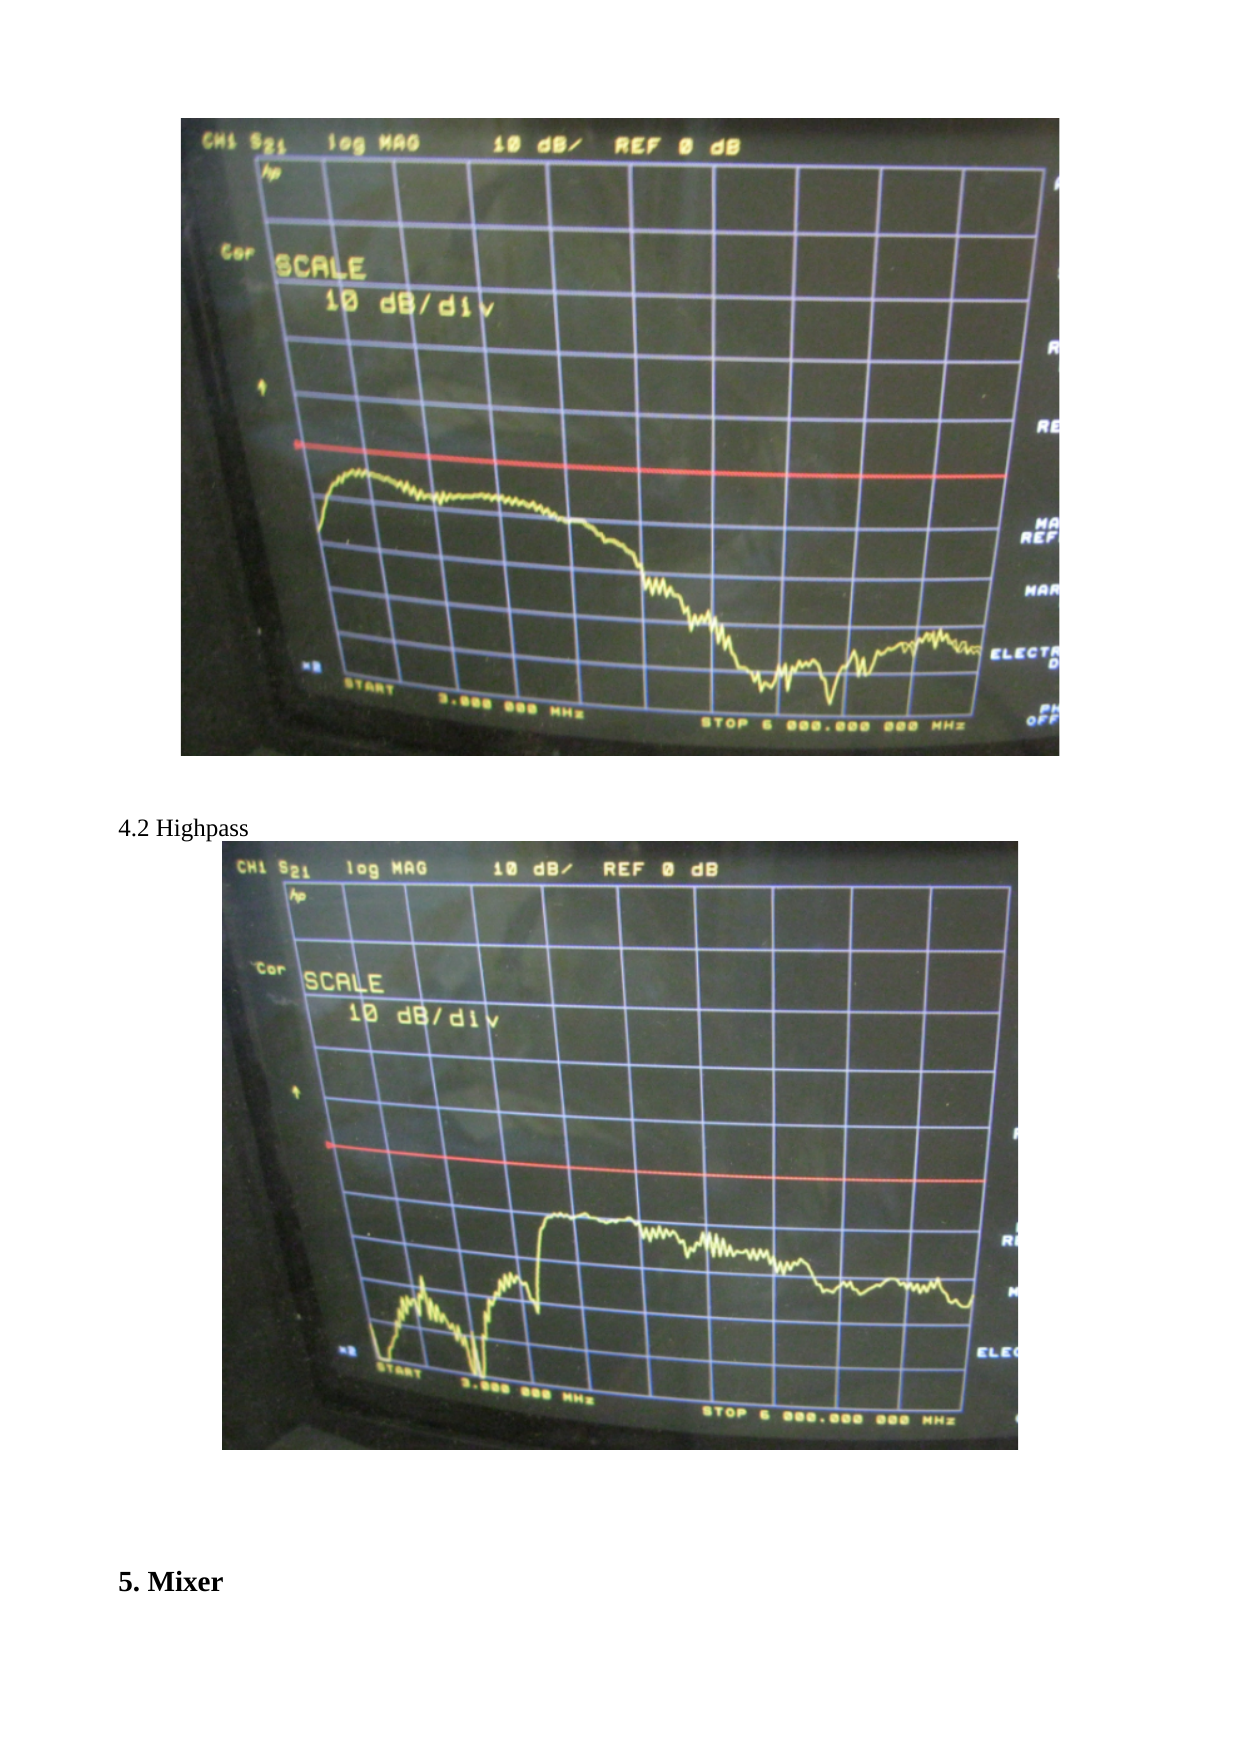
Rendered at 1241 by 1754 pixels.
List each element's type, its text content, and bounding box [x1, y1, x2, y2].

picture [180, 118, 1060, 756]
text 5. Mixer [118, 1564, 1122, 1598]
text 4.2 Highpass [118, 813, 1122, 842]
picture [222, 841, 1019, 1450]
